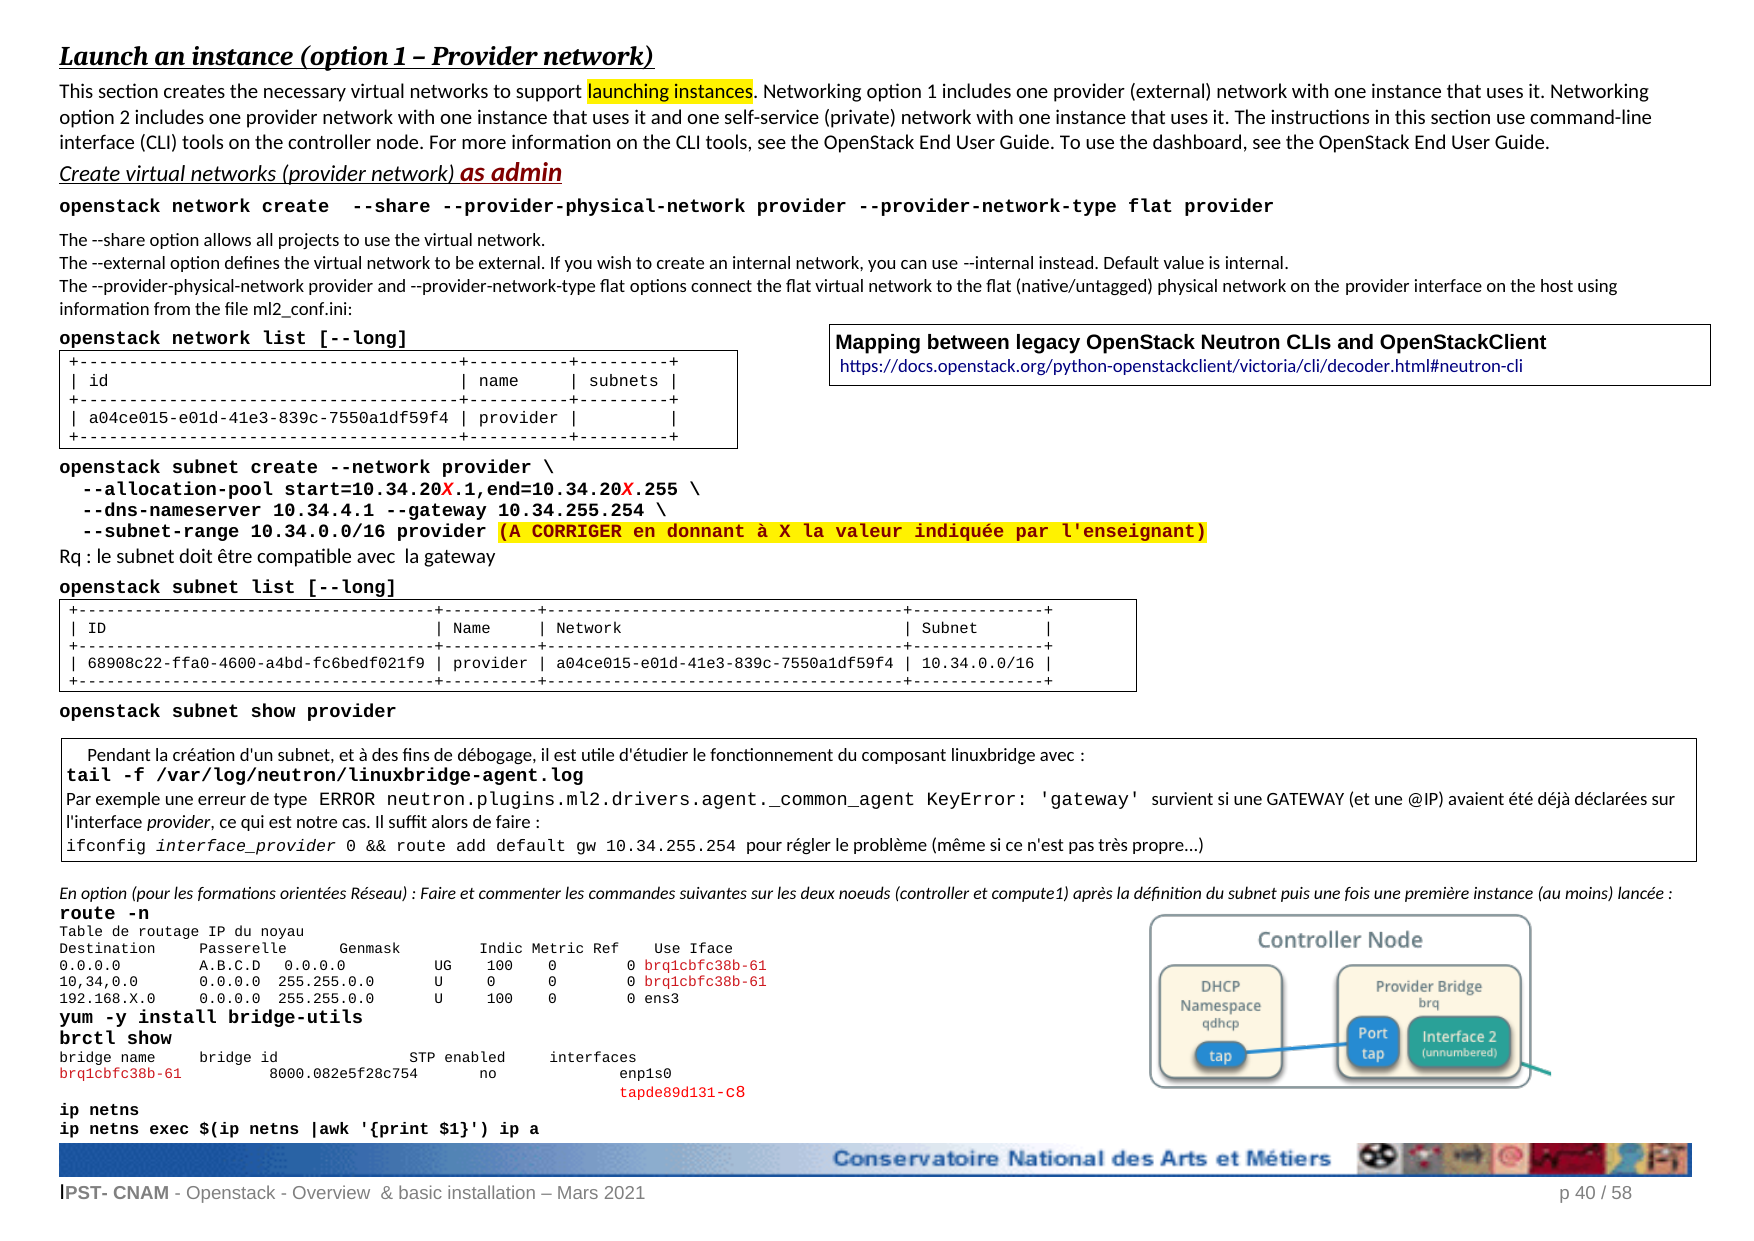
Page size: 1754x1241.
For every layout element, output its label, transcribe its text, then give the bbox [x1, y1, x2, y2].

text yum -y install bridge-utils [59, 1007, 1147, 1029]
text Table de routage IP du noyau [59, 925, 1147, 941]
text | a04ce015-e01d-41e3-839c-7550a1df59f4 | provider | | [60, 407, 737, 426]
picture [1147, 909, 1552, 1098]
text [1552, 1050, 1695, 1067]
text bridge name bridge id STP enabled interfaces [59, 1050, 1147, 1067]
subtitle Launch an instance (option 1 – Provider network) [59, 41, 1695, 72]
text [1552, 958, 1695, 974]
text [1552, 1029, 1695, 1050]
text +--------------------------------------+----------+---------+ [60, 351, 737, 369]
text openstack network list [--long] [59, 329, 829, 350]
text --dns-nameserver 10.34.4.1 --gateway 10.34.255.254 \ [59, 501, 1695, 522]
text | id | name | subnets | [60, 369, 737, 388]
text brctl show [59, 1029, 1147, 1050]
text The --provider-physical-network provider and --provider-network-type flat options connect the flat virtual network to the flat (native/untagged) physical network on the provider interface on the host using information from the file ml2_conf.ini: [59, 274, 1695, 319]
text ip netns exec $(ip netns |awk '{print $1}') ip a [59, 1121, 1695, 1140]
text Destination Passerelle Genmask Indic Metric Ref Use Iface [59, 941, 1147, 958]
text route -n [59, 903, 1695, 925]
text openstack subnet show provider [59, 702, 1695, 723]
text +--------------------------------------+----------+---------+ [60, 426, 737, 448]
text Create virtual networks (provider network) as admin [59, 155, 1695, 188]
text [1552, 1067, 1695, 1083]
text ip netns [59, 1102, 1695, 1121]
text --subnet-range 10.34.0.0/16 provider (A CORRIGER en donnant à X la valeur indiquée par l'enseignant) [59, 522, 1695, 543]
text brq1cbfc38b-61 8000.082e5f28c754 no enp1s0 [59, 1067, 1147, 1083]
text The --share option allows all projects to use the virtual network. [59, 228, 1695, 251]
text openstack network list [--long] [830, 329, 1695, 350]
text The --external option defines the virtual network to be external. If you wish to create an internal network, you can use --internal instead. Default value is internal. [59, 251, 1695, 274]
text This section creates the necessary virtual networks to support launching instances. Networking option 1 includes one provider (external) network with one instance that uses it. Networking option 2 includes one provider network with one instance that uses it and one self-service (private) network with one instance that uses it. The instructions in this section use command-line interface (CLI) tools on the controller node. For more information on the CLI tools, see the OpenStack End User Guide. To use the dashboard, see the OpenStack End User Guide. [59, 78, 1695, 155]
text 10,34,0.0 0.0.0.0 255.255.0.0 U 0 0 0 brq1cbfc38b-61 [59, 974, 1147, 991]
text 192.168.X.0 0.0.0.0 255.255.0.0 U 100 0 0 ens3 [59, 991, 1147, 1007]
text openstack subnet create --network provider \ [59, 458, 1695, 479]
text openstack network create --share --provider-physical-network provider --provider-network-type flat provider [59, 197, 1695, 218]
text | 68908c22-ffa0-4600-a4bd-fc6bedf021f9 | provider | a04ce015-e01d-41e3-839c-7550a1df59f4 | 10.34.0.0/16 | [60, 652, 1136, 670]
text [1552, 925, 1695, 941]
text | ID | Name | Network | Subnet | [60, 617, 1136, 635]
text [1552, 974, 1695, 991]
text En option (pour les formations orientées Réseau) : Faire et commenter les commandes suivantes sur les deux noeuds (controller et compute1) après la définition du subnet puis une fois une première instance (au moins) lancée : [59, 882, 1695, 903]
text +--------------------------------------+----------+--------------------------------------+--------------+ [60, 635, 1136, 652]
text --allocation-pool start=10.34.20X.1,end=10.34.20X.255 \ [59, 479, 1695, 501]
text [1552, 941, 1695, 958]
text Rq : le subnet doit être compatible avec la gateway [59, 543, 1695, 569]
text openstack subnet list [--long] [59, 578, 1695, 599]
text 0.0.0.0 A.B.C.D 0.0.0.0 UG 100 0 0 brq1cbfc38b-61 [59, 958, 1147, 974]
text [1552, 1007, 1695, 1029]
text +--------------------------------------+----------+---------+ [60, 388, 737, 407]
text tapde89d131-c8 [59, 1083, 1695, 1102]
text [1552, 991, 1695, 1007]
text +--------------------------------------+----------+--------------------------------------+--------------+ [60, 670, 1136, 691]
text +--------------------------------------+----------+--------------------------------------+--------------+ [60, 600, 1136, 617]
